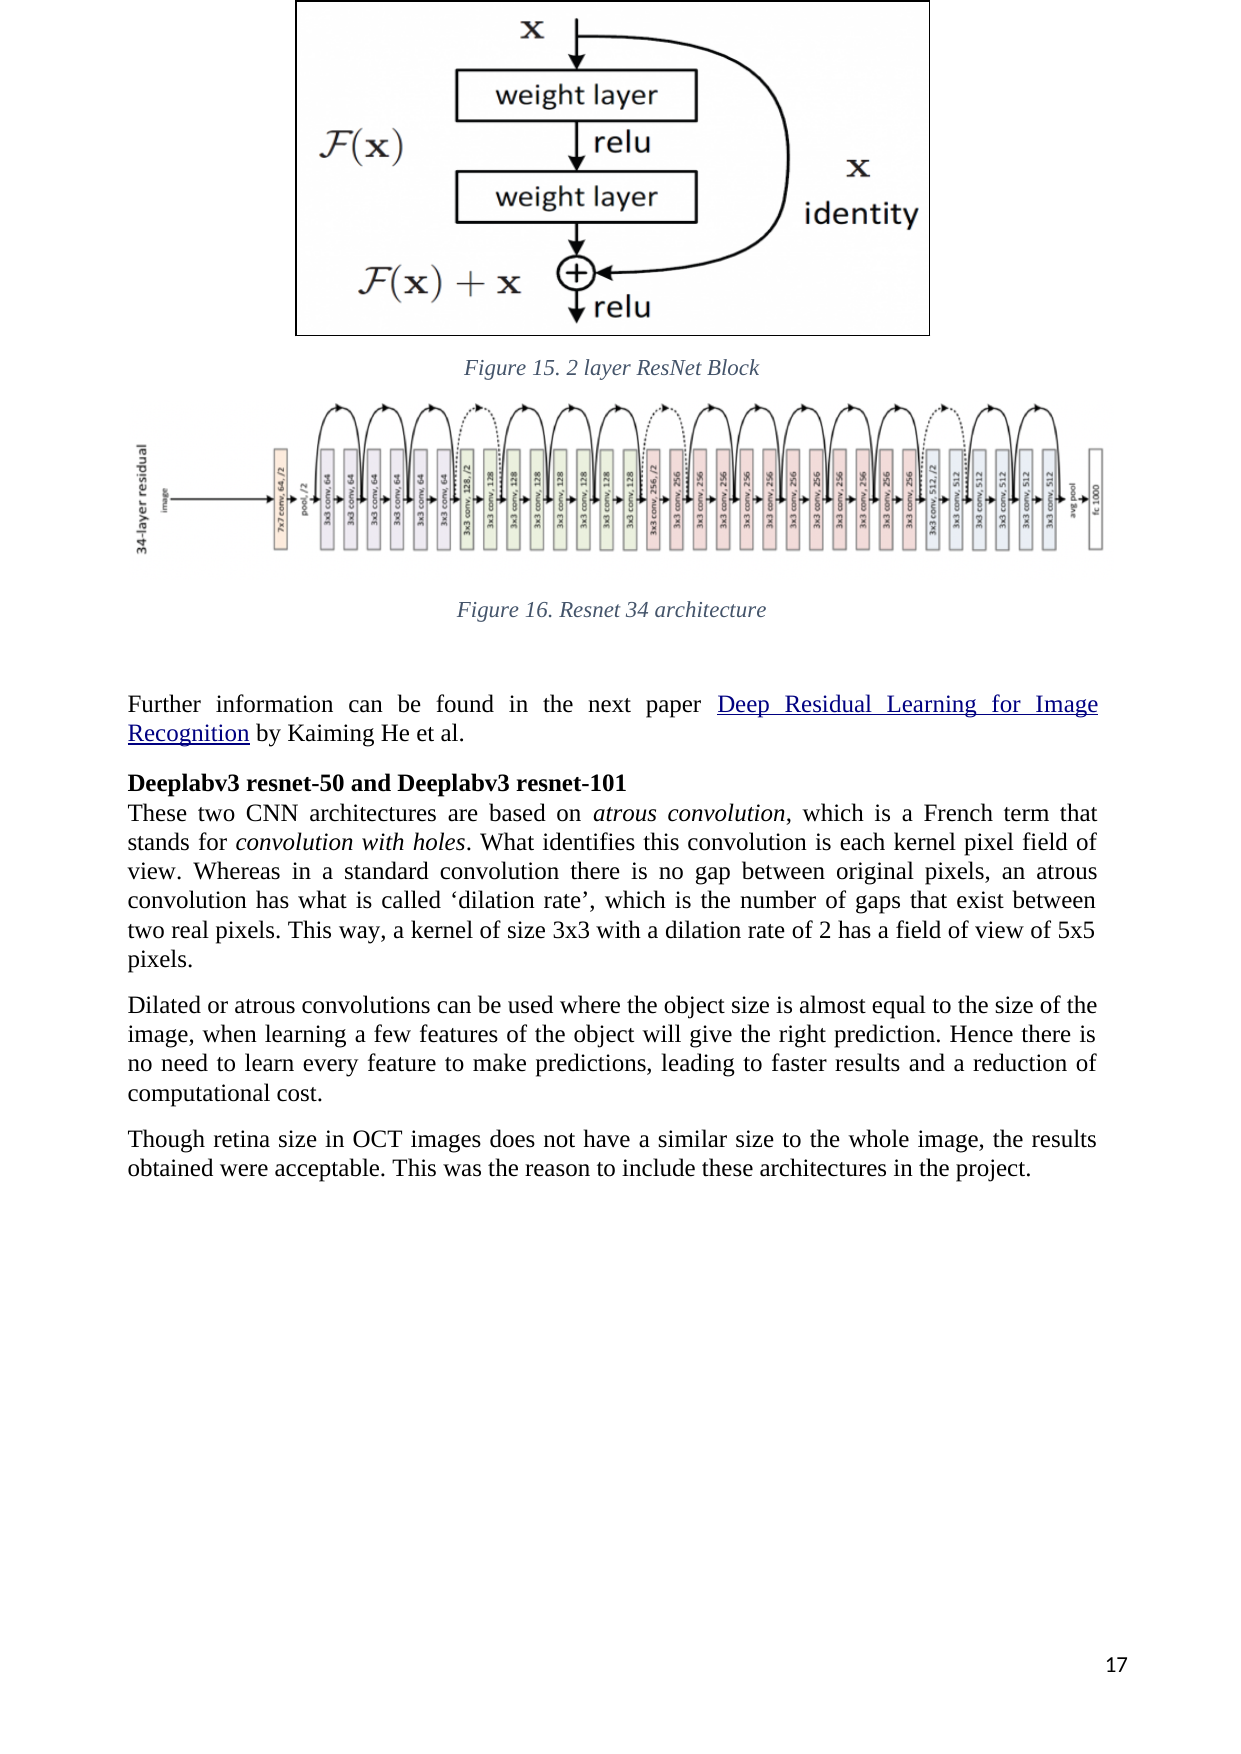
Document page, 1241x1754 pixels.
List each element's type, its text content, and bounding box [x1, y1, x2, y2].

text Though retina size in OCT images does not have a similar size to the whole image, the results obtained were acceptable. This was the reason to include these architectures in the project. [127, 1124, 1098, 1182]
text Dilated or atrous convolutions can be used where the object size is almost equal to the size of the image, when learning a few features of the object will give the right prediction. Hence there is no need to learn every feature to make predictions, leading to faster results and a reduction of computational cost. [127, 990, 1098, 1106]
text Figure 16. Resnet 34 architecture [127, 597, 1098, 623]
text These two CNN architectures are based on atrous convolution, which is a French term that stands for convolution with holes. What identifies this convolution is each kernel pixel field of view. Whereas in a standard convolution there is no gap between original pixels, an atrous convolution has what is called ‘dilation rate’, which is the number of gaps that exist between two real pixels. This way, a kernel of size 3x3 with a dilation rate of 2 has a field of view of 5x5 pixels. [127, 798, 1098, 973]
subtitle Deeplabv3 resnet-50 and Deeplabv3 resnet-101 [127, 768, 1098, 797]
text Further information can be found in the next paper Deep Residual Learning for Image Recognition by Kaiming He et al. [127, 689, 1098, 747]
text Figure 15. 2 layer ResNet Block [127, 353, 1098, 380]
